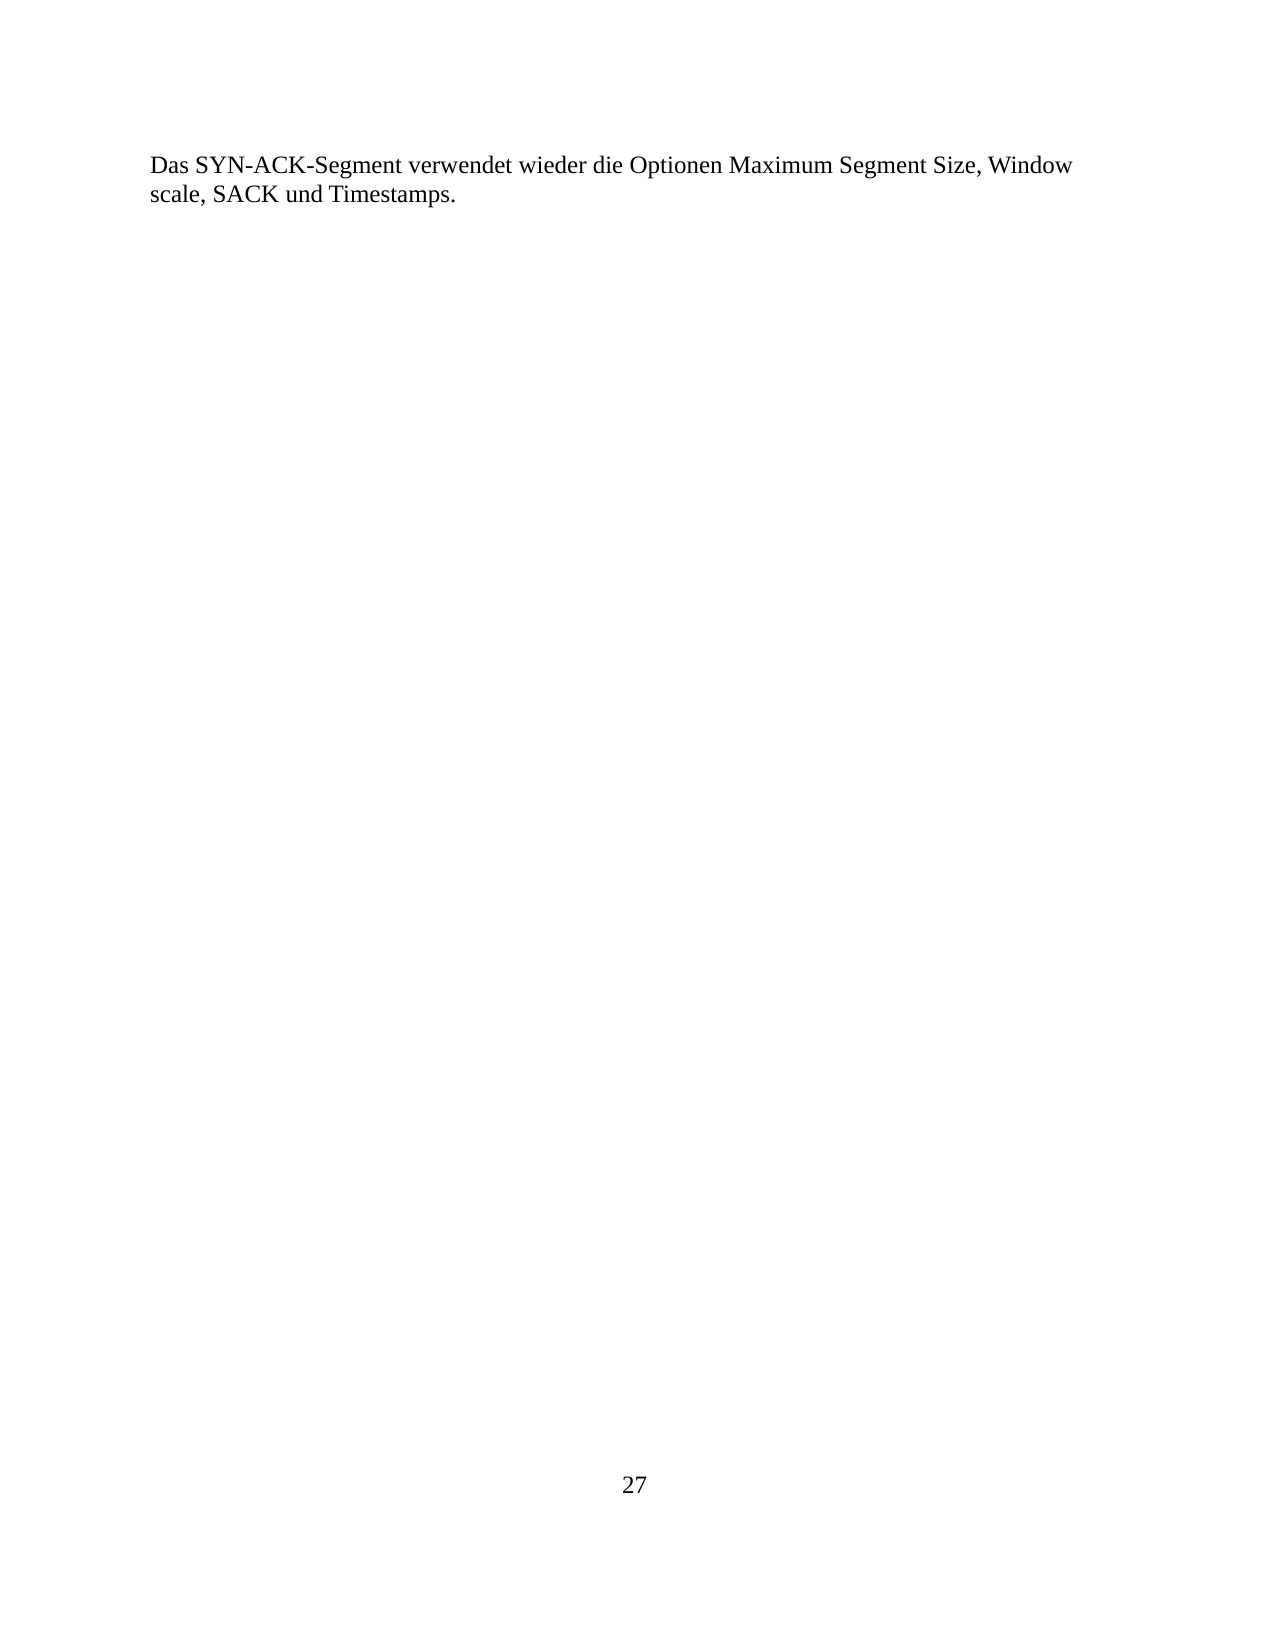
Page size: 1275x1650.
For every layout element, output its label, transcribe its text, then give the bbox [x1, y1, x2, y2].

text Das SYN-ACK-Segment verwendet wieder die Optionen Maximum Segment Size, Window scale, SACK und Timestamps. [150, 150, 1125, 207]
